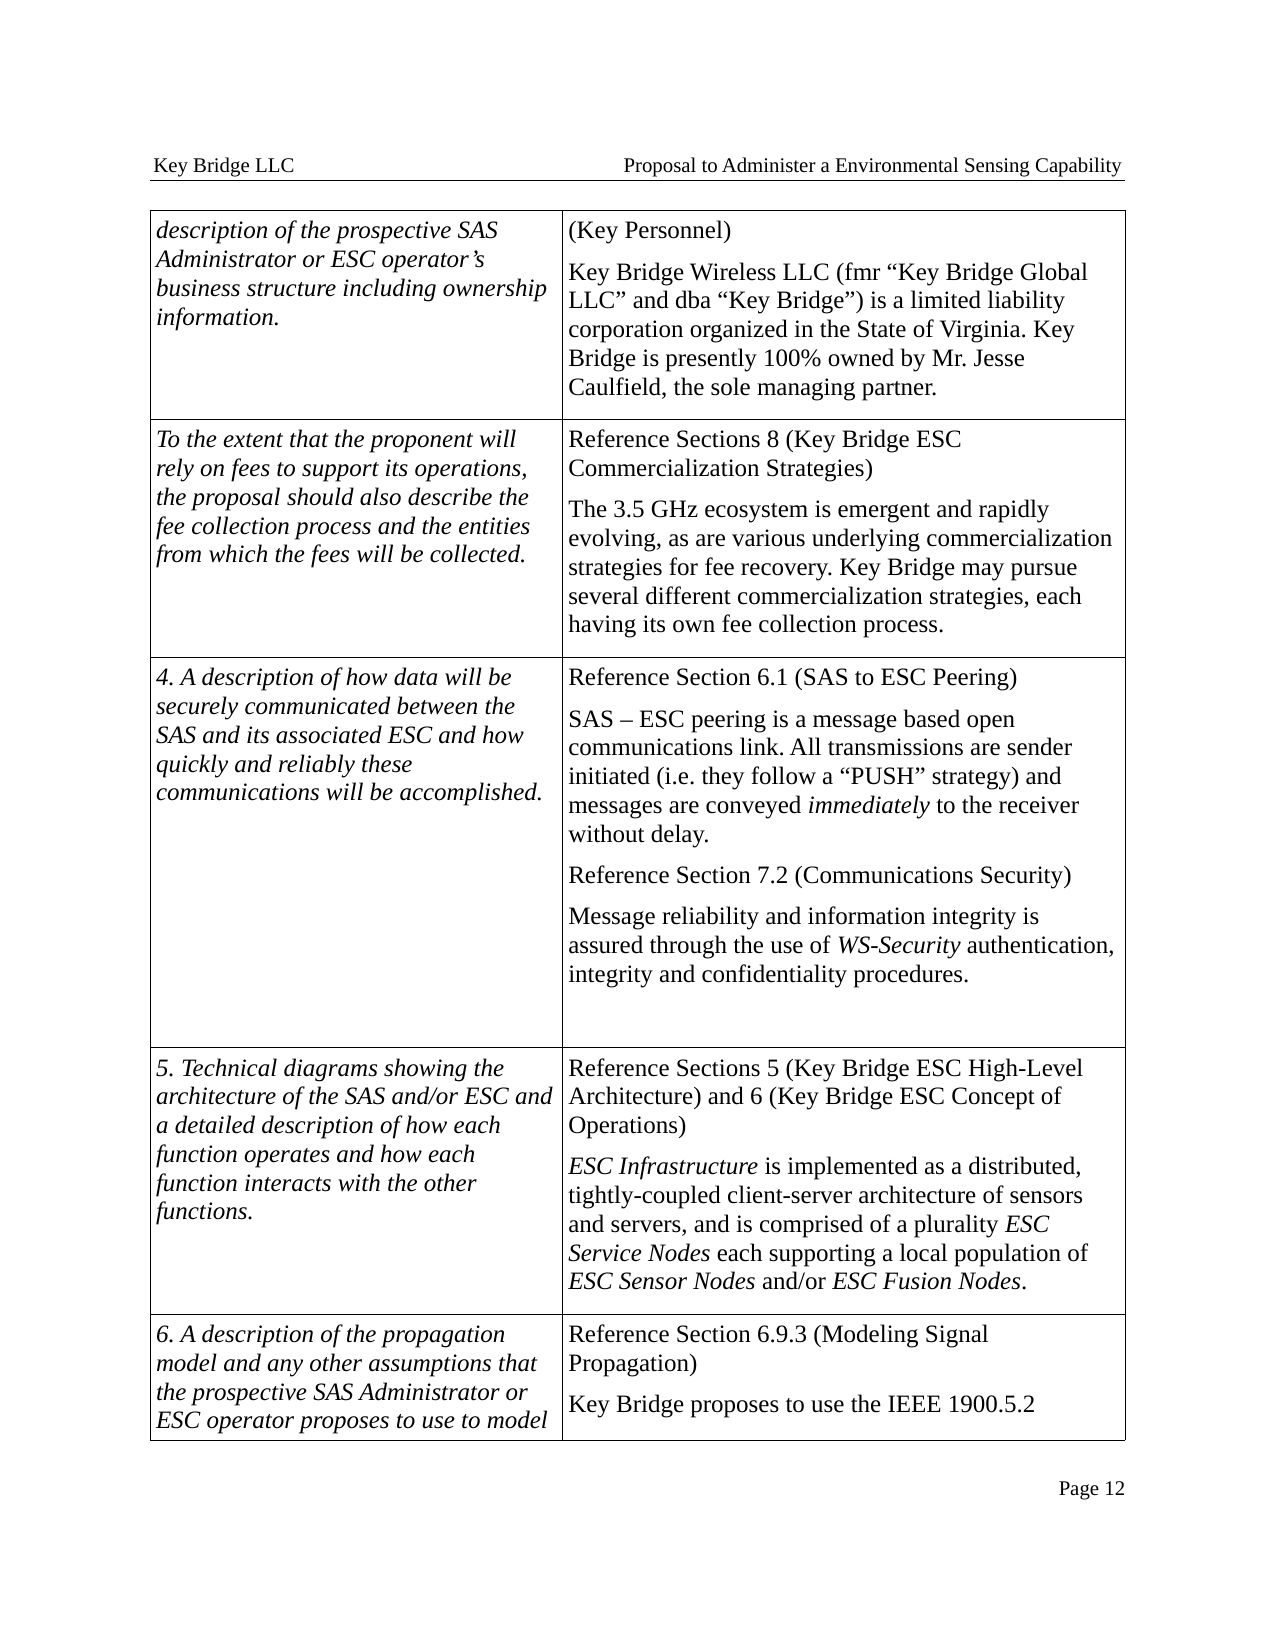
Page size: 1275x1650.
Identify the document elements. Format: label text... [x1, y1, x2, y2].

table_cell Reference Section 6.9.3 (Modeling Signal Propagation) Key Bridge proposes to use the IEEE 1900.5.2 [563, 1315, 1125, 1440]
table_cell Reference Sections 5 (Key Bridge ESC High-Level Architecture) and 6 (Key Bridge ESC Concept of Operations) ESC Infrastructure is implemented as a distributed, tightly-coupled client-server architecture of sensors and servers, and is comprised of a plurality ESC Service Nodes each supporting a local population of ESC Sensor Nodes and/or ESC Fusion Nodes. [563, 1048, 1125, 1313]
table_cell (Key Personnel) Key Bridge Wireless LLC (fmr “Key Bridge Global LLC” and dba “Key Bridge”) is a limited liability corporation organized in the State of Virginia. Key Bridge is presently 100% owned by Mr. Jesse Caulfield, the sole managing partner. [563, 211, 1125, 419]
table_cell 5. Technical diagrams showing the architecture of the SAS and/or ESC and a detailed description of how each function operates and how each function interacts with the other functions. [151, 1048, 562, 1313]
table_cell Reference Sections 8 (Key Bridge ESC Commercialization Strategies) The 3.5 GHz ecosystem is emergent and rapidly evolving, as are various underlying commercialization strategies for fee recovery. Key Bridge may pursue several different commercialization strategies, each having its own fee collection process. [563, 420, 1125, 657]
table_cell 6. A description of the propagation model and any other assumptions that the prospective SAS Administrator or ESC operator proposes to use to model [151, 1315, 562, 1440]
table_cell 4. A description of how data will be securely communicated between the SAS and its associated ESC and how quickly and reliably these communications will be accomplished. [151, 658, 562, 1047]
table_cell To the extent that the proponent will rely on fees to support its operations, the proposal should also describe the fee collection process and the entities from which the fees will be collected. [151, 420, 562, 657]
table_cell description of the prospective SAS Administrator or ESC operator’s business structure including ownership information. [151, 211, 562, 419]
table_cell Reference Section 6.1 (SAS to ESC Peering) SAS – ESC peering is a message based open communications link. All transmissions are sender initiated (i.e. they follow a “PUSH” strategy) and messages are conveyed immediately to the receiver without delay. Reference Section 7.2 (Communications Security) Message reliability and information integrity is assured through the use of WS-Security authentication, integrity and confidentiality procedures. [563, 658, 1125, 1047]
